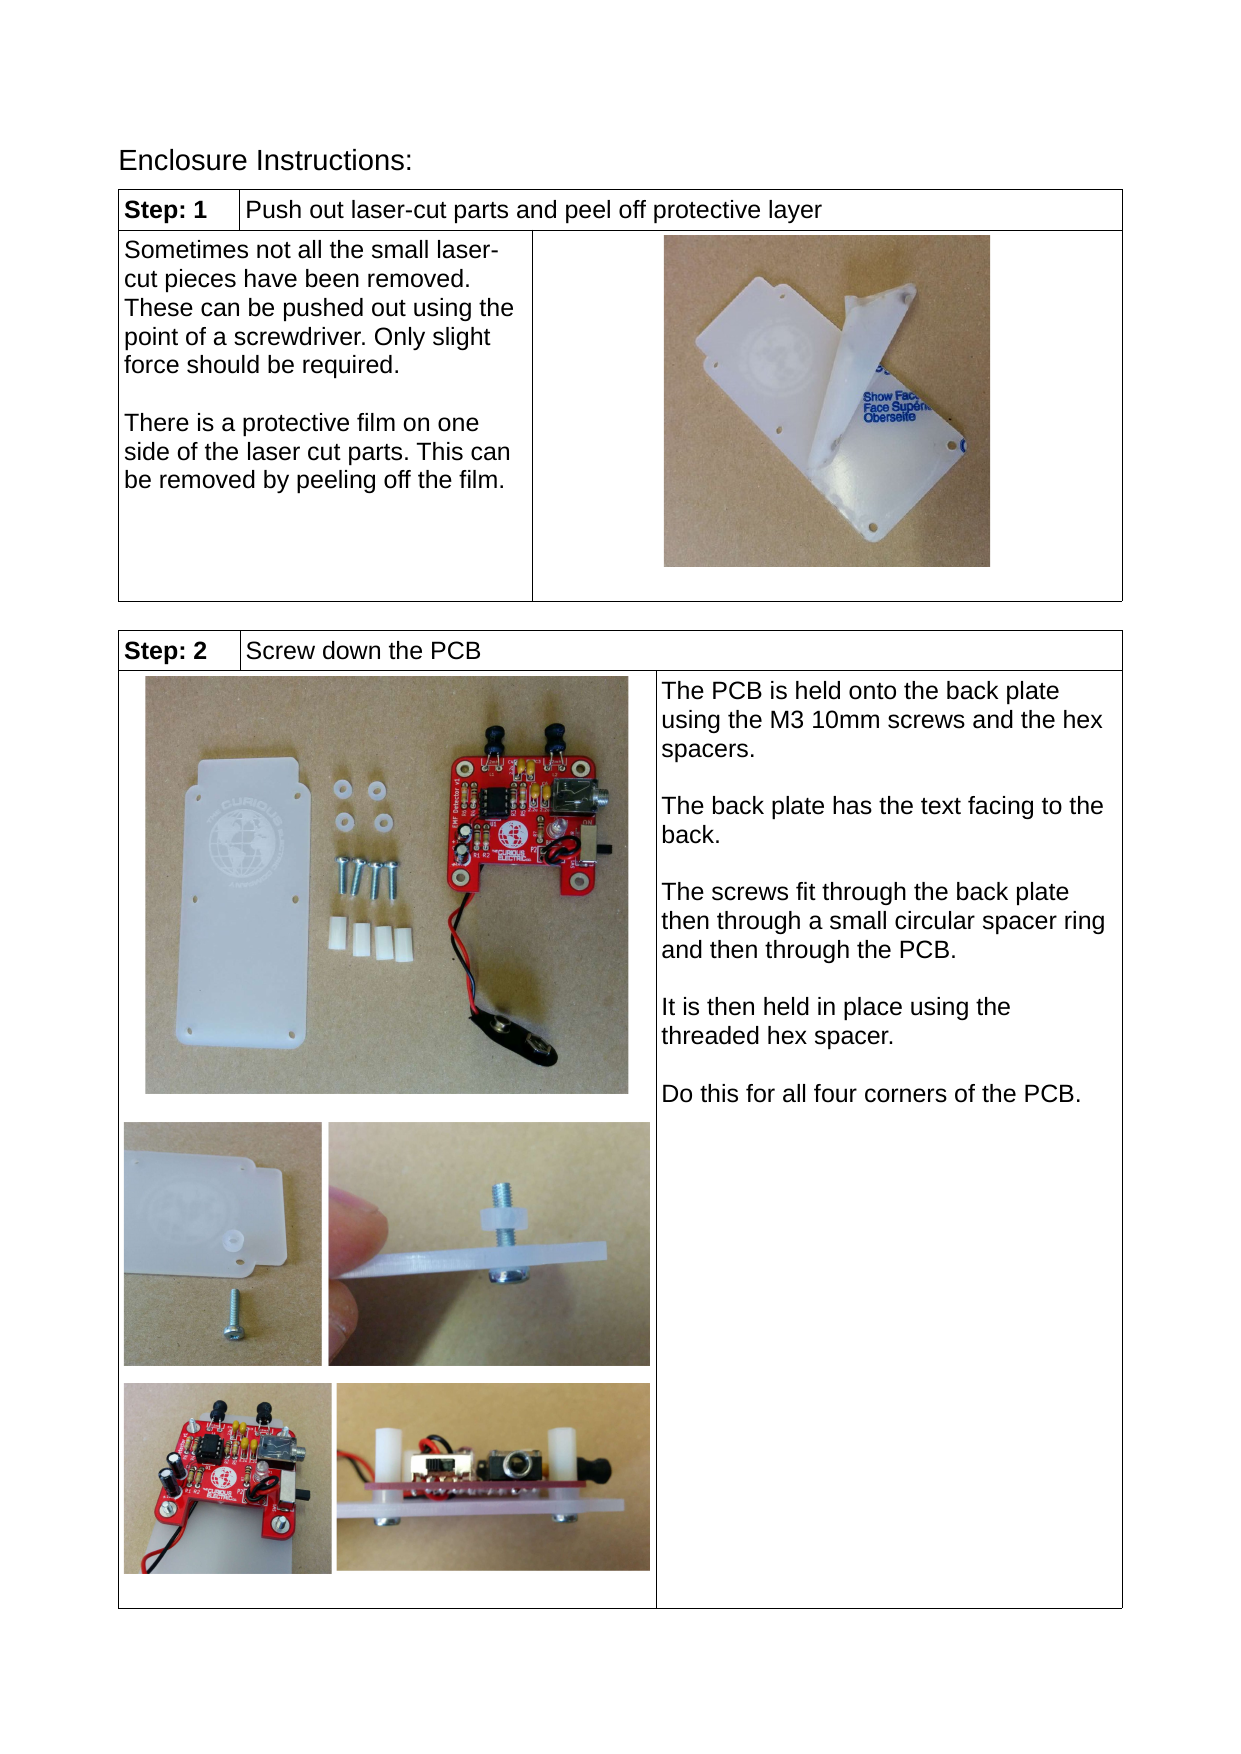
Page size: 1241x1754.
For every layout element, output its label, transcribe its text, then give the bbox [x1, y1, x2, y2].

subtitle Enclosure Instructions: [118, 143, 1122, 177]
table_header Step: 2 [119, 631, 240, 670]
table_header Push out laser-cut parts and peel off protective layer [240, 190, 1122, 229]
picture [663, 235, 991, 567]
picture [145, 676, 629, 1094]
table_header Step: 1 [119, 190, 239, 229]
table_cell [119, 671, 656, 1608]
picture [123, 1122, 650, 1366]
table_cell The PCB is held onto the back plate using the M3 10mm screws and the hex spacers. The back plate has the text facing to the back. The screws fit through the back plate then through a small circular spacer ring and then through the PCB. It is then held in place using the threaded hex spacer. Do this for all four corners of the PCB. [657, 671, 1122, 1608]
picture [123, 1383, 650, 1574]
table_cell [533, 231, 1122, 601]
table_cell Sometimes not all the small laser-cut pieces have been removed. These can be pushed out using the point of a screwdriver. Only slight force should be required. There is a protective film on one side of the laser cut parts. This can be removed by peeling off the film. [119, 231, 532, 601]
table_header Screw down the PCB [241, 631, 1122, 670]
